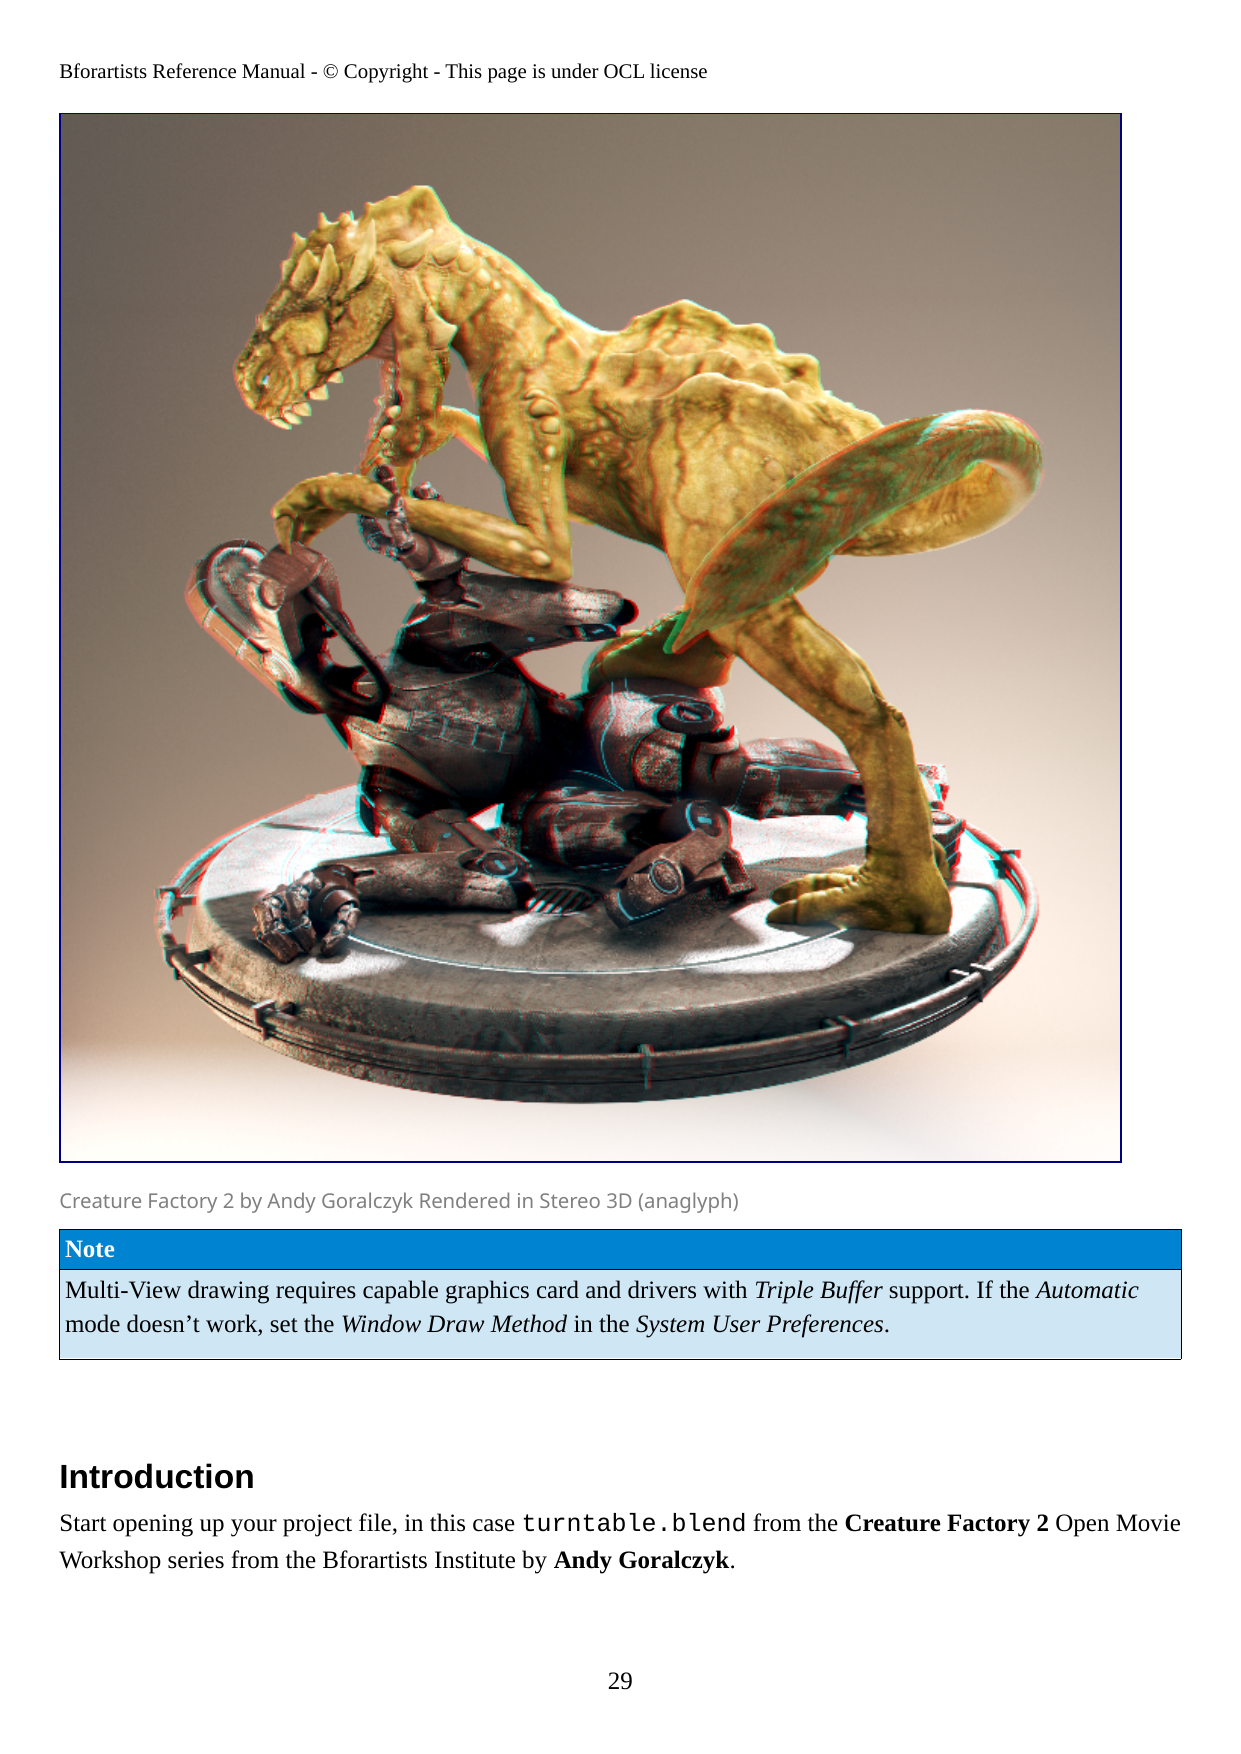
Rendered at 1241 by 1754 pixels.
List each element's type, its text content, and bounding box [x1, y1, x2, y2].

table_cell Multi-View drawing requires capable graphics card and drivers with Triple Buffer support. If the Automatic mode doesn’t work, set the Window Draw Method in the System User Preferences. [60, 1270, 1181, 1358]
subtitle Introduction [59, 1457, 1181, 1496]
text Start opening up your project file, in this case turntable.blend from the Creature Factory 2 Open Movie Workshop series from the Bforartists Institute by Andy Goralczyk. [59, 1508, 1181, 1574]
table_header Note [60, 1230, 1181, 1269]
picture [61, 114, 1120, 1161]
text Creature Factory 2 by Andy Goralczyk Rendered in Stereo 3D (anaglyph) [59, 1183, 1181, 1214]
